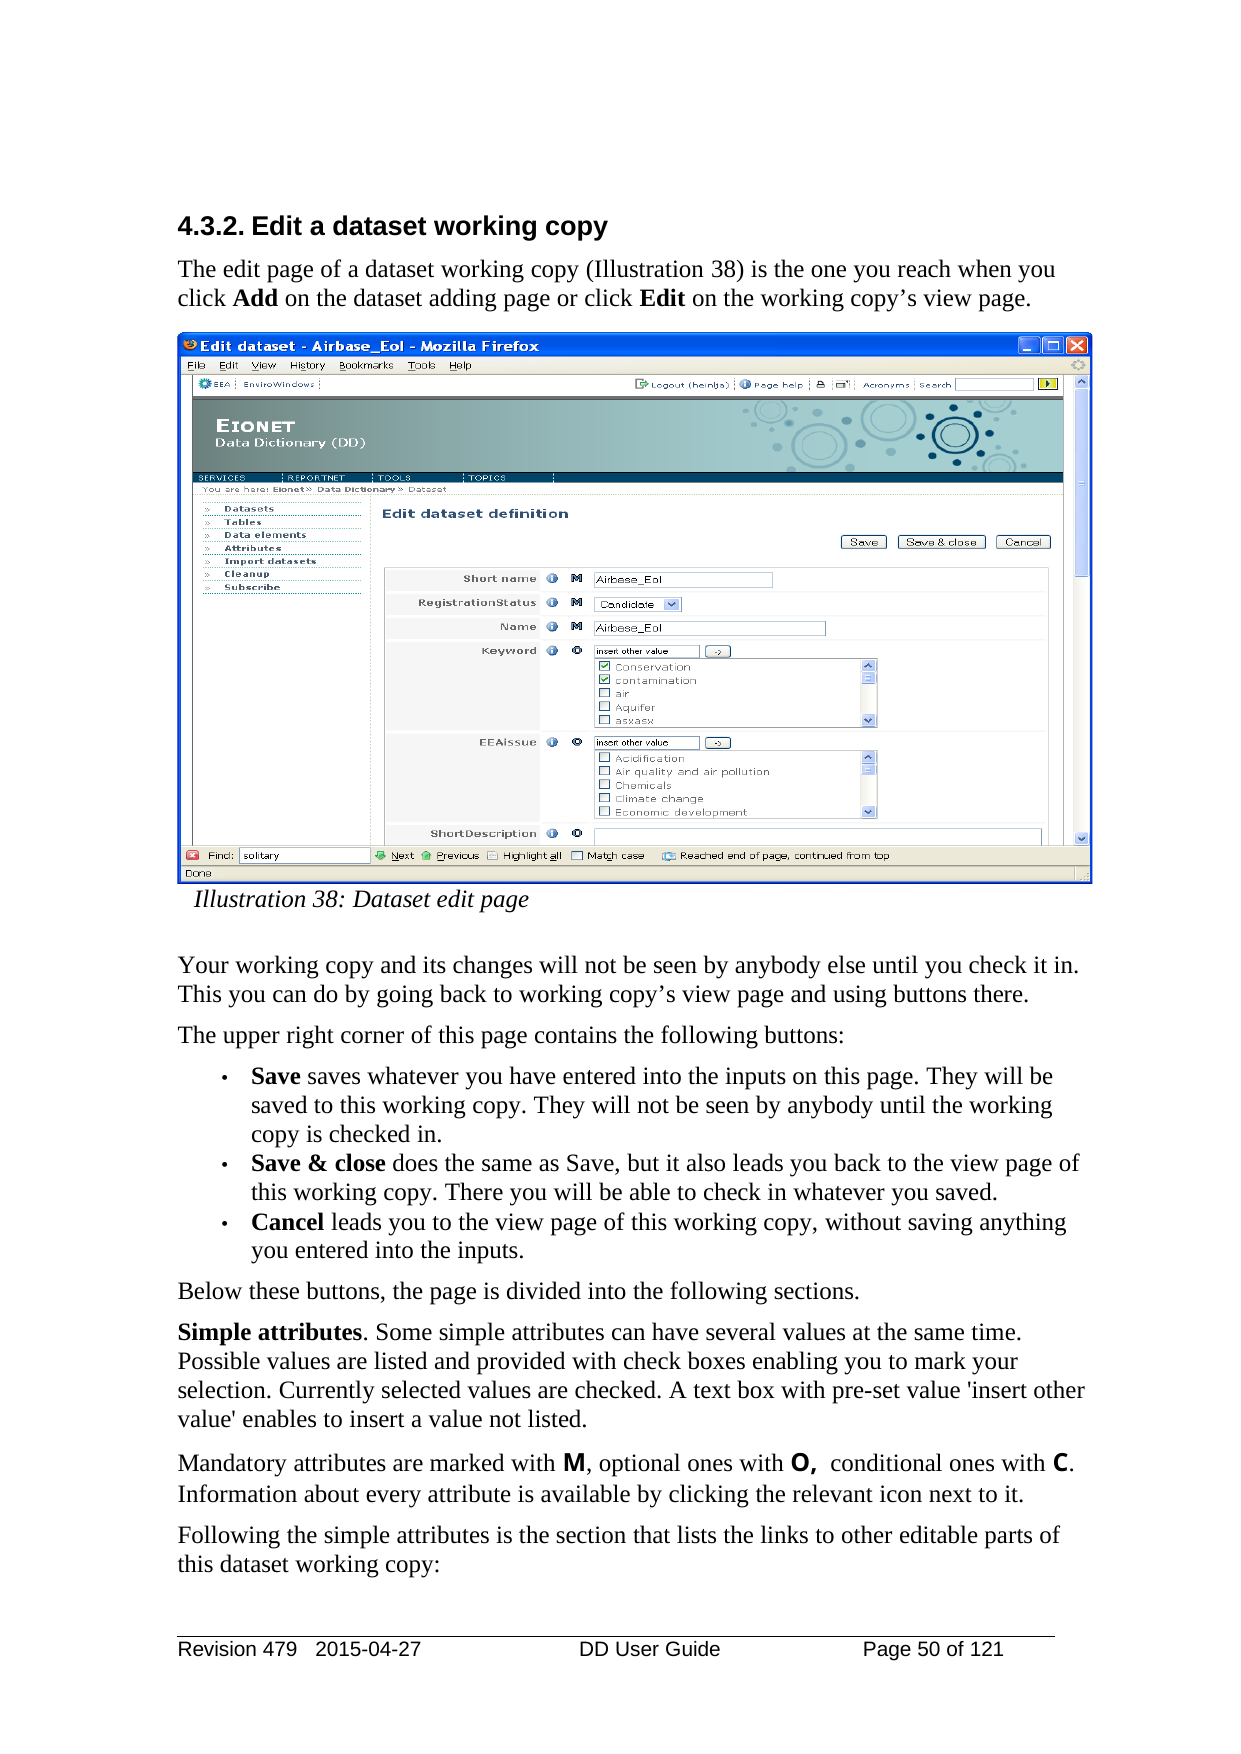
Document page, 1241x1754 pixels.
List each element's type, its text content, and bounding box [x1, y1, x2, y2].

subtitle Edit a dataset working copy [177, 210, 1092, 241]
text Illustration 38: Dataset edit page [194, 884, 1076, 913]
list Save saves whatever you have entered into the inputs on this page. They will be saved to this working copy. They will not be seen by anybody until the working copy is checked in. [221, 1061, 1092, 1148]
picture [177, 332, 1093, 884]
text The upper right corner of this page contains the following buttons: [177, 1020, 1092, 1049]
text Your working copy and its changes will not be seen by anybody else until you check it in. This you can do by going back to working copy’s view page and using buttons there. [177, 950, 1092, 1008]
list Cancel leads you to the view page of this working copy, without saving anything you entered into the inputs. [221, 1206, 1092, 1264]
text Simple attributes. Some simple attributes can have several values at the same time. Possible values are listed and provided with check boxes enabling you to mark your selection. Currently selected values are checked. A text box with pre-set value 'insert other value' enables to insert a value not listed. [177, 1317, 1092, 1433]
text Following the simple attributes is the section that lists the links to other editable parts of this dataset working copy: [177, 1520, 1092, 1578]
list Save & close does the same as Save, but it also leads you back to the view page of this working copy. There you will be able to check in whatever you saved. [221, 1148, 1092, 1206]
text Below these buttons, the page is divided into the following sections. [177, 1276, 1092, 1305]
text Mandatory attributes are marked with M, optional ones with O, conditional ones with C. Information about every attribute is available by clicking the relevant icon next to it. [177, 1445, 1092, 1508]
text The edit page of a dataset working copy (Illustration 38) is the one you reach when you click Add on the dataset adding page or click Edit on the working copy’s view page. [177, 254, 1092, 312]
